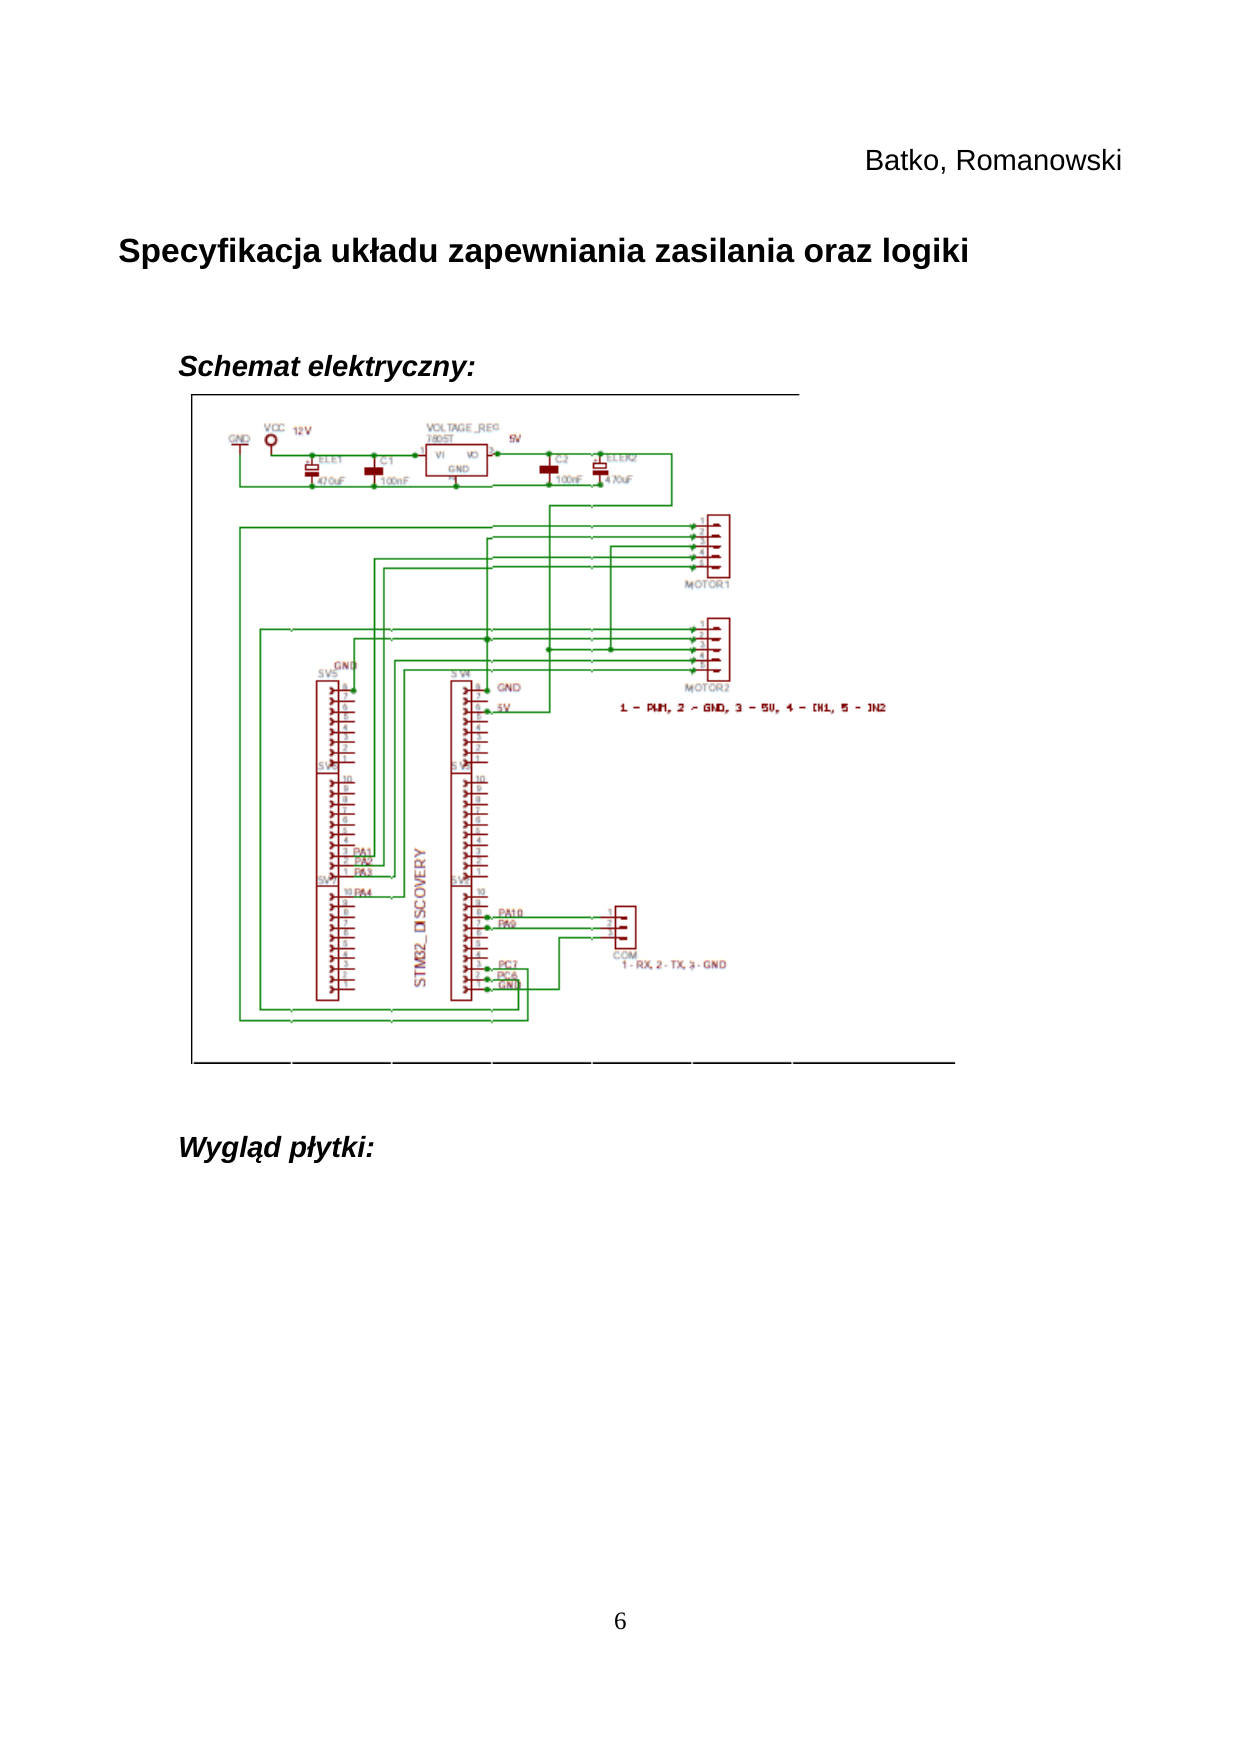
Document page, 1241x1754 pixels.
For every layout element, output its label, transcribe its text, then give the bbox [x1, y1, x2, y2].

picture [191, 394, 956, 1064]
subtitle Wygląd płytki: [118, 1129, 1122, 1163]
subtitle Specyfikacja układu zapewniania zasilania oraz logiki [118, 231, 1122, 270]
subtitle Schemat elektryczny: [118, 348, 1122, 382]
